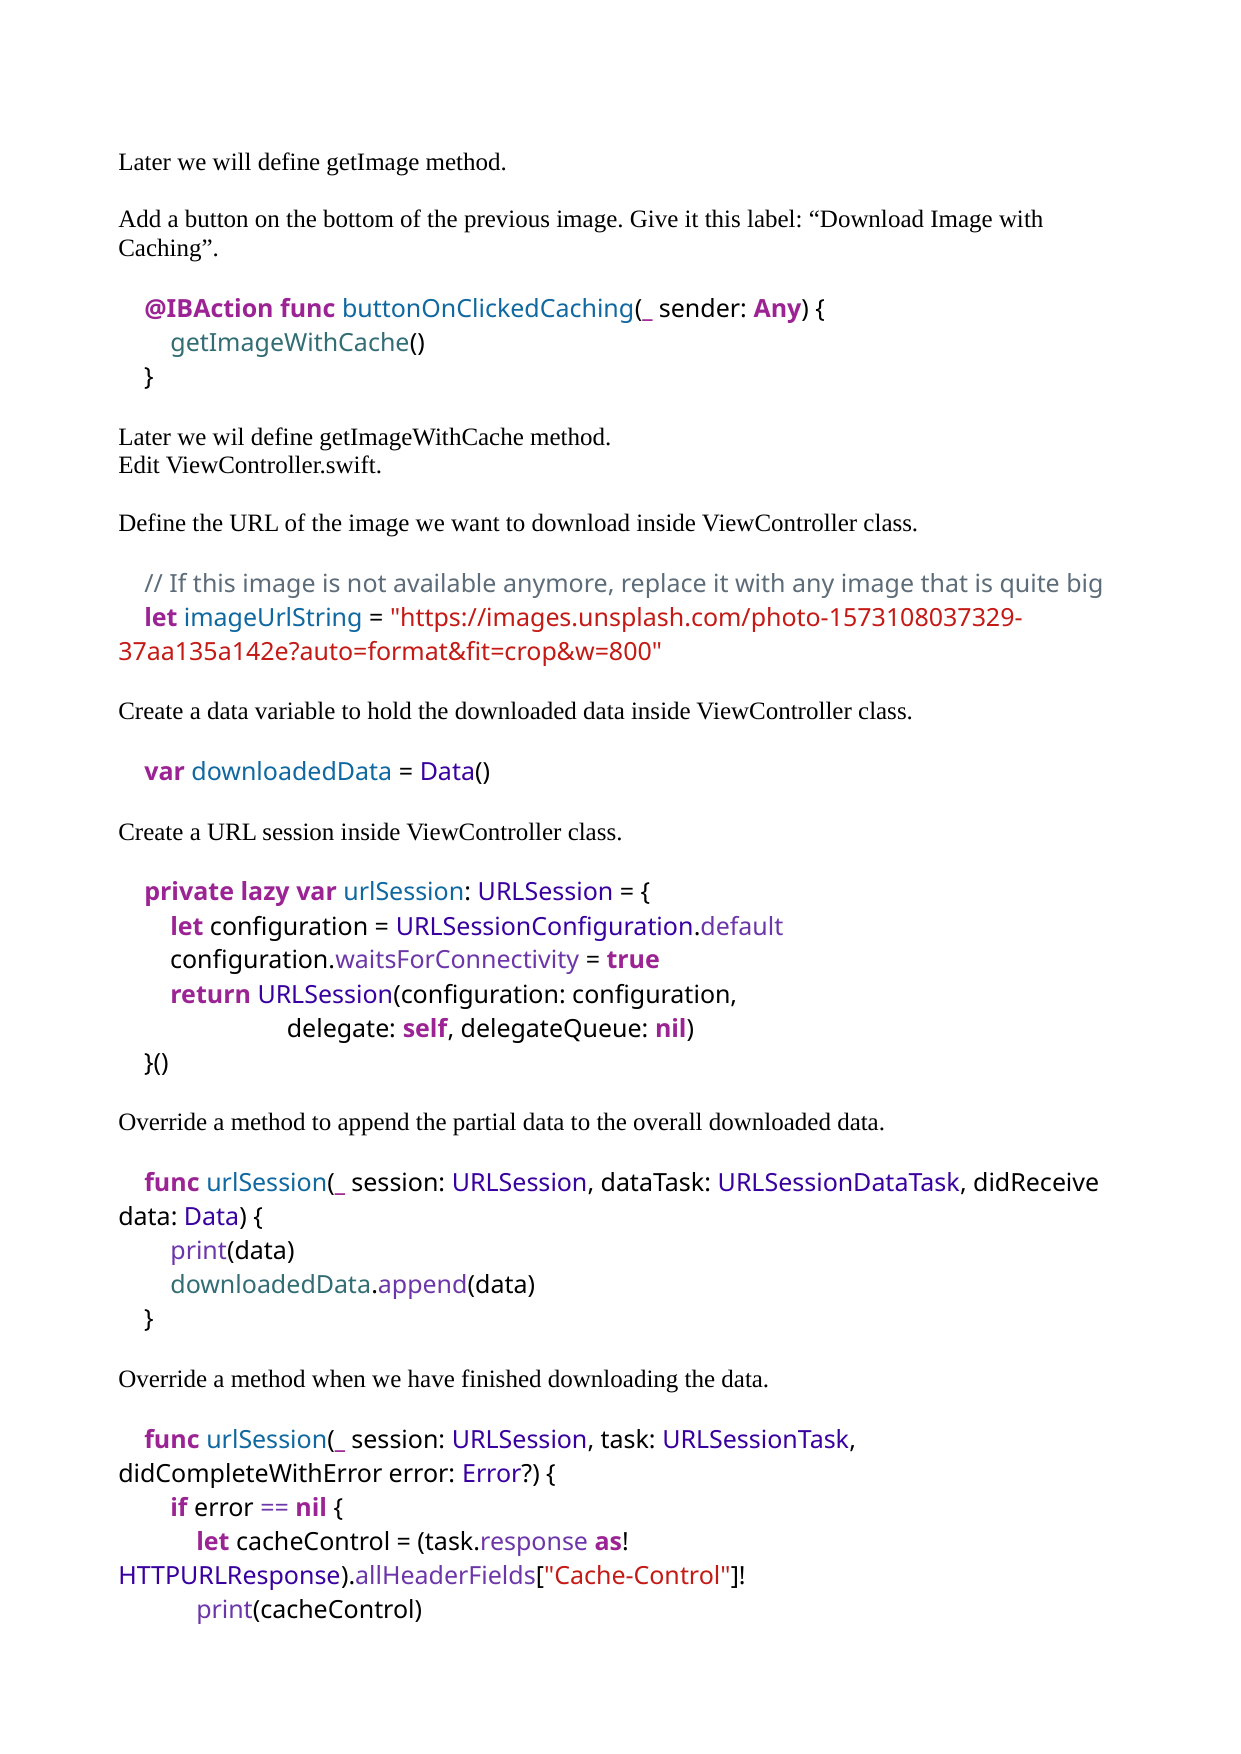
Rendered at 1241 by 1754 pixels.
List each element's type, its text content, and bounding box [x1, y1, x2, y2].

text } [118, 1301, 1122, 1335]
text func urlSession(_ session: URLSession, dataTask: URLSessionDataTask, didReceive data: Data) { [118, 1165, 1122, 1233]
text Add a button on the bottom of the previous image. Give it this label: “Download Image with Caching”. [118, 204, 1122, 262]
text Create a data variable to hold the downloaded data inside ViewController class. [118, 696, 1122, 725]
text if error == nil { [118, 1489, 1122, 1523]
text // If this image is not available anymore, replace it with any image that is quite big [118, 565, 1122, 599]
text Define the URL of the image we want to download inside ViewController class. [118, 508, 1122, 537]
text var downloadedData = Data() [118, 754, 1122, 788]
text } [118, 359, 1122, 393]
text private lazy var urlSession: URLSession = { [118, 874, 1122, 908]
text Later we wil define getImageWithCache method. [118, 422, 1122, 450]
text print(data) [118, 1233, 1122, 1267]
text Edit ViewController.swift. [118, 450, 1122, 479]
text Create a URL session inside ViewController class. [118, 817, 1122, 845]
text let configuration = URLSessionConfiguration.default [118, 908, 1122, 942]
text Override a method when we have finished downloading the data. [118, 1364, 1122, 1392]
text return URLSession(configuration: configuration, [118, 976, 1122, 1010]
text }() [118, 1044, 1122, 1078]
text let cacheControl = (task.response as! HTTPURLResponse).allHeaderFields["Cache-Control"]! [118, 1523, 1122, 1592]
text let imageUrlString = "https://images.unsplash.com/photo-1573108037329-37aa135a142e?auto=format&fit=crop&w=800" [118, 599, 1122, 667]
text delegate: self, delegateQueue: nil) [118, 1010, 1122, 1044]
text Later we will define getImage method. [118, 147, 1122, 176]
text configuration.waitsForConnectivity = true [118, 942, 1122, 976]
text getImageWithCache() [118, 325, 1122, 359]
text Override a method to append the partial data to the overall downloaded data. [118, 1107, 1122, 1136]
text print(cacheControl) [118, 1592, 1122, 1626]
text func urlSession(_ session: URLSession, task: URLSessionTask, didCompleteWithError error: Error?) { [118, 1421, 1122, 1489]
text @IBAction func buttonOnClickedCaching(_ sender: Any) { [118, 291, 1122, 325]
text downloadedData.append(data) [118, 1267, 1122, 1301]
